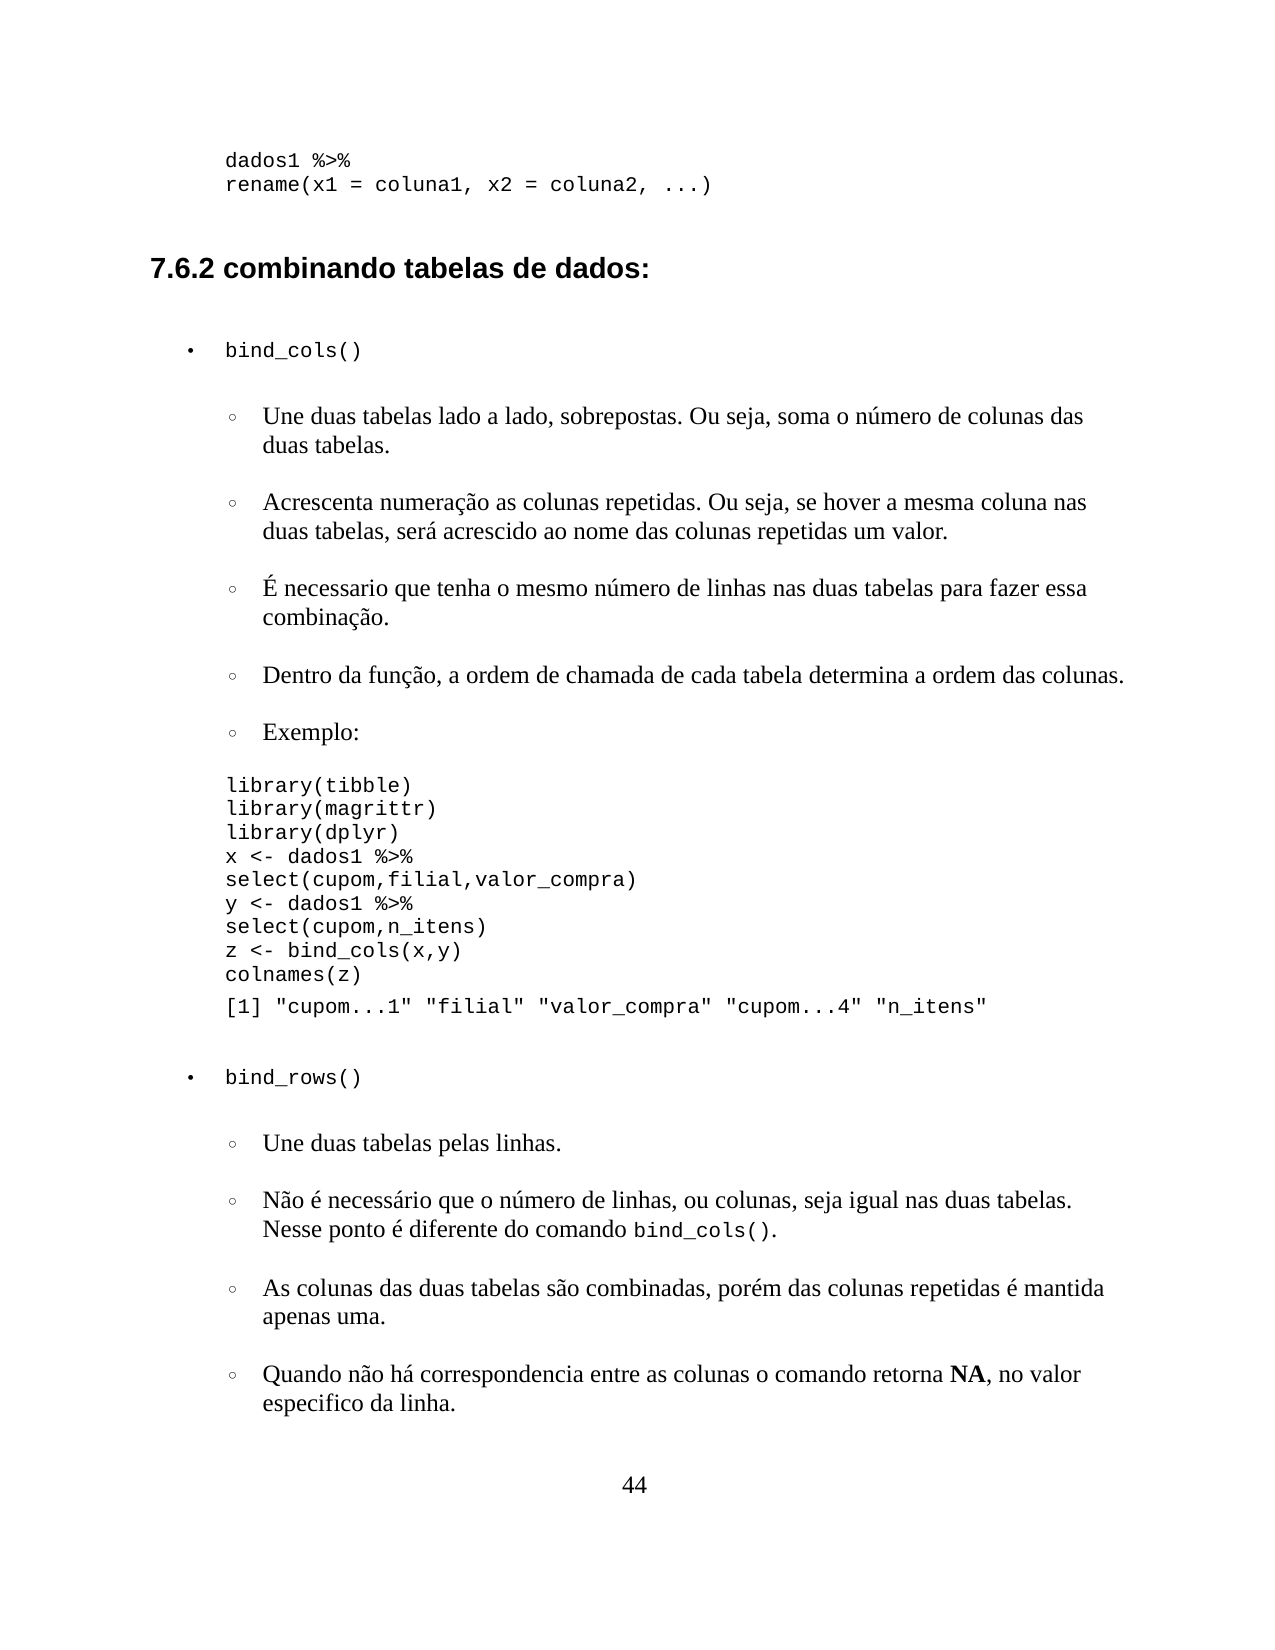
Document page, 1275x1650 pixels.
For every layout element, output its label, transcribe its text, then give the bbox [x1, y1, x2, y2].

list library(dplyr) [187, 822, 1125, 846]
list x <- dados1 %>% [187, 846, 1125, 869]
list select(cupom,filial,valor_compra) [187, 869, 1125, 893]
list library(magrittr) [187, 798, 1125, 822]
list rename(x1 = coluna1, x2 = coluna2, ...) [187, 174, 1125, 197]
list y <- dados1 %>% [187, 893, 1125, 917]
list bind_rows() [187, 1067, 1125, 1119]
list É necessario que tenha o mesmo número de linhas nas duas tabelas para fazer essa combinação. [225, 573, 1125, 660]
list Une duas tabelas pelas linhas. [225, 1128, 1125, 1186]
list Não é necessário que o número de linhas, ou colunas, seja igual nas duas tabelas. Nesse ponto é diferente do comando bind_cols(). [225, 1186, 1125, 1273]
list Quando não há correspondencia entre as colunas o comando retorna NA, no valor especifico da linha. [225, 1359, 1125, 1416]
list Acrescenta numeração as colunas repetidas. Ou seja, se hover a mesma coluna nas duas tabelas, será acrescido ao nome das colunas repetidas um valor. [225, 487, 1125, 573]
list dados1 %>% [187, 150, 1125, 174]
list colnames(z) [187, 964, 1125, 987]
list select(cupom,n_itens) [187, 917, 1125, 940]
list library(tibble) [187, 775, 1125, 798]
list As colunas das duas tabelas são combinadas, porém das colunas repetidas é mantida apenas uma. [225, 1273, 1125, 1359]
list Dentro da função, a ordem de chamada de cada tabela determina a ordem das colunas. [225, 660, 1125, 717]
list [1] "cupom...1" "filial" "valor_compra" "cupom...4" "n_itens" [187, 996, 1125, 1049]
subtitle 7.6.2 combinando tabelas de dados: [150, 251, 1125, 318]
list Une duas tabelas lado a lado, sobrepostas. Ou seja, soma o número de colunas das duas tabelas. [225, 401, 1125, 487]
list z <- bind_cols(x,y) [187, 940, 1125, 964]
list Exemplo: [225, 717, 1125, 775]
list bind_cols() [187, 339, 1125, 392]
